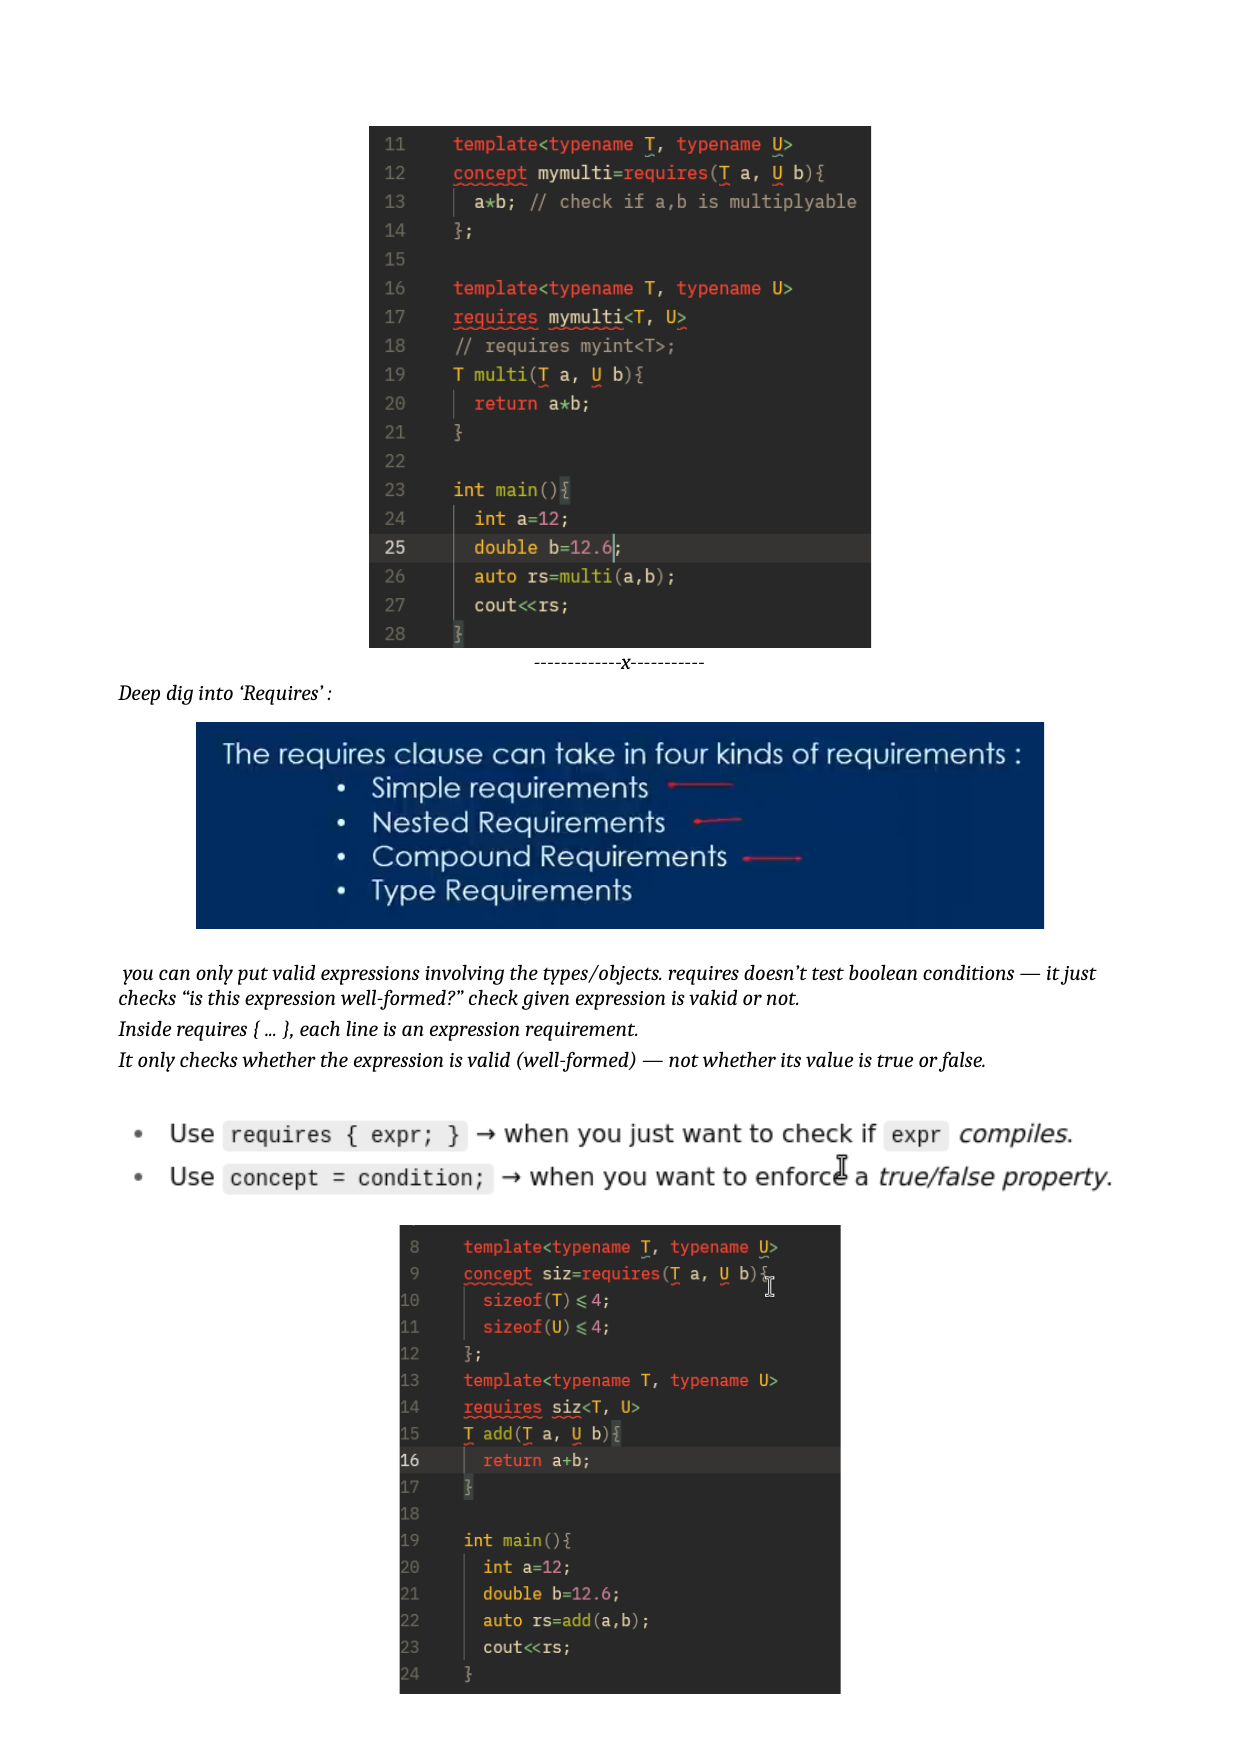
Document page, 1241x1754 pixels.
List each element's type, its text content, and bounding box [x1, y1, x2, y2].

text you can only put valid expressions involving the types/objects. requires doesn’t test boolean conditions — it just checks “is this expression well-formed?” check given expression is vakid or not. [118, 960, 1122, 1011]
text -------------x----------- [118, 649, 1122, 674]
picture [399, 1225, 841, 1694]
text It only checks whether the expression is valid (well-formed) — not whether its value is true or false. [118, 1048, 1122, 1073]
picture [369, 126, 872, 648]
text Deep dig into ‘Requires’ : [118, 681, 1122, 706]
picture [196, 722, 1045, 929]
text Inside requires { ... }, each line is an expression requirement. [118, 1017, 1122, 1042]
picture [118, 1104, 1123, 1201]
